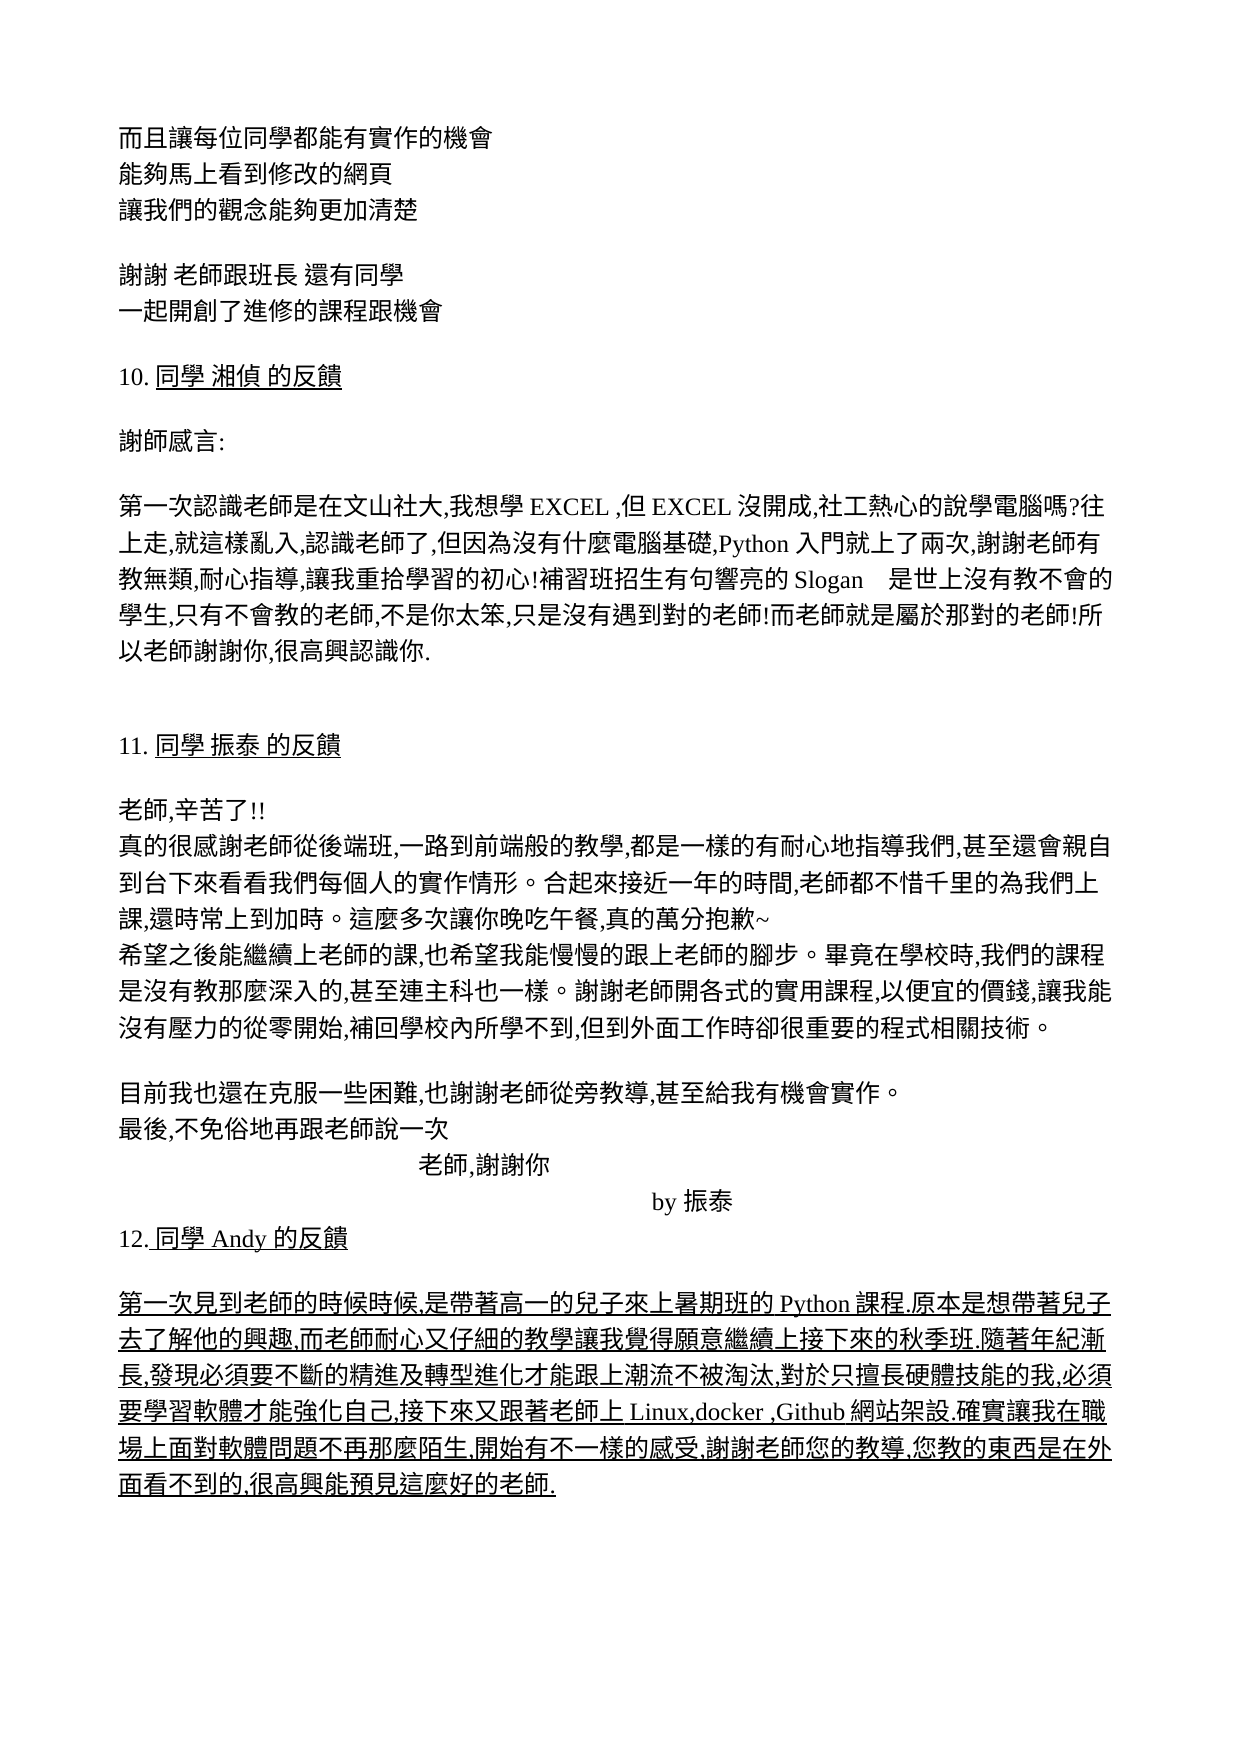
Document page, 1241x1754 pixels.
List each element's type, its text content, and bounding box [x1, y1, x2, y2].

text 第一次認識老師是在文山社大,我想學EXCEL ,但EXCEL 沒開成,社工熱心的說學電腦嗎?往上走,就這樣亂入,認識老師了,但因為沒有什麼電腦基礎,Python 入門就上了兩次,謝謝老師有教無類,耐心指導,讓我重拾學習的初心!補習班招生有句響亮的Slogan 是世上沒有教不會的學生,只有不會教的老師,不是你太笨,只是沒有遇到對的老師!而老師就是屬於那對的老師!所以老師謝謝你,很高興認識你. [118, 487, 1122, 668]
text 第一次見到老師的時候時候,是帶著高一的兒子來上暑期班的Python課程.原本是想帶著兒子去了解他的興趣,而老師耐心又仔細的教學讓我覺得願意繼續上接下來的秋季班.隨著年紀漸長,發現必須要不斷的精進及轉型進化才能跟上潮流不被淘汰,對於只擅長硬體技能的我,必須要學習軟體才能強化自己,接下來又跟著老師上Linux,docker ,Github網站架設.確實讓我在職場上面對軟體問題不再那麼陌生,開始有不一樣的感受,謝謝老師您的教導,您教的東西是在外面看不到的,很高興能預見這麼好的老師. [118, 1283, 1122, 1501]
text 12. 同學 Andy 的反饋 [118, 1218, 1122, 1254]
text 謝師感言: [118, 422, 1122, 458]
text 10. 同學 湘偵 的反饋 [118, 357, 1122, 393]
text 11. 同學 振泰 的反饋 [118, 726, 1122, 762]
text 而且讓每位同學都能有實作的機會 能夠馬上看到修改的網頁 讓我們的觀念能夠更加清楚 謝謝 老師跟班長 還有同學 一起開創了進修的課程跟機會 [118, 118, 1122, 328]
text 老師,辛苦了!! 真的很感謝老師從後端班,一路到前端般的教學,都是一樣的有耐心地指導我們,甚至還會親自到台下來看看我們每個人的實作情形。合起來接近一年的時間,老師都不惜千里的為我們上課,還時常上到加時。這麼多次讓你晚吃午餐,真的萬分抱歉~ 希望之後能繼續上老師的課,也希望我能慢慢的跟上老師的腳步。畢竟在學校時,我們的課程是沒有教那麼深入的,甚至連主科也一樣。謝謝老師開各式的實用課程,以便宜的價錢,讓我能沒有壓力的從零開始,補回學校內所學不到,但到外面工作時卻很重要的程式相關技術。 目前我也還在克服一些困難,也謝謝老師從旁教導,甚至給我有機會實作。 最後,不免俗地再跟老師說一次 老師,謝謝你 by 振泰 [118, 791, 1122, 1218]
